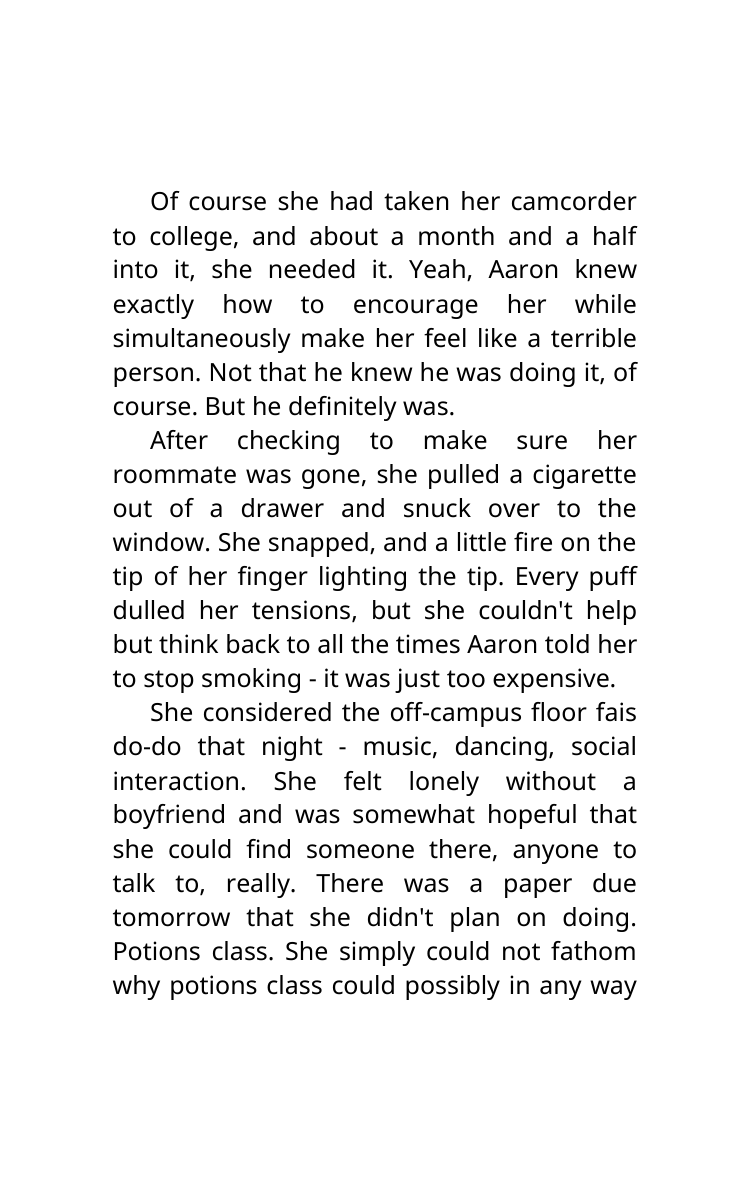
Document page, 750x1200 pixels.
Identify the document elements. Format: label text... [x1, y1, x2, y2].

text Of course she had taken her camcorder to college, and about a month and a half into it, she needed it. Yeah, Aaron knew exactly how to encourage her while simultaneously make her feel like a terrible person. Not that he knew he was doing it, of course. But he definitely was. [112, 184, 637, 422]
text After checking to make sure her roommate was gone, she pulled a cigarette out of a drawer and snuck over to the window. She snapped, and a little fire on the tip of her finger lighting the tip. Every puff dulled her tensions, but she couldn't help but think back to all the times Aaron told her to stop smoking - it was just too expensive. [112, 422, 637, 695]
text She considered the off-campus floor fais do-do that night - music, dancing, social interaction. She felt lonely without a boyfriend and was somewhat hopeful that she could find someone there, anyone to talk to, really. There was a paper due tomorrow that she didn't plan on doing. Potions class. She simply could not fathom why potions class could possibly in any way [112, 695, 637, 1002]
